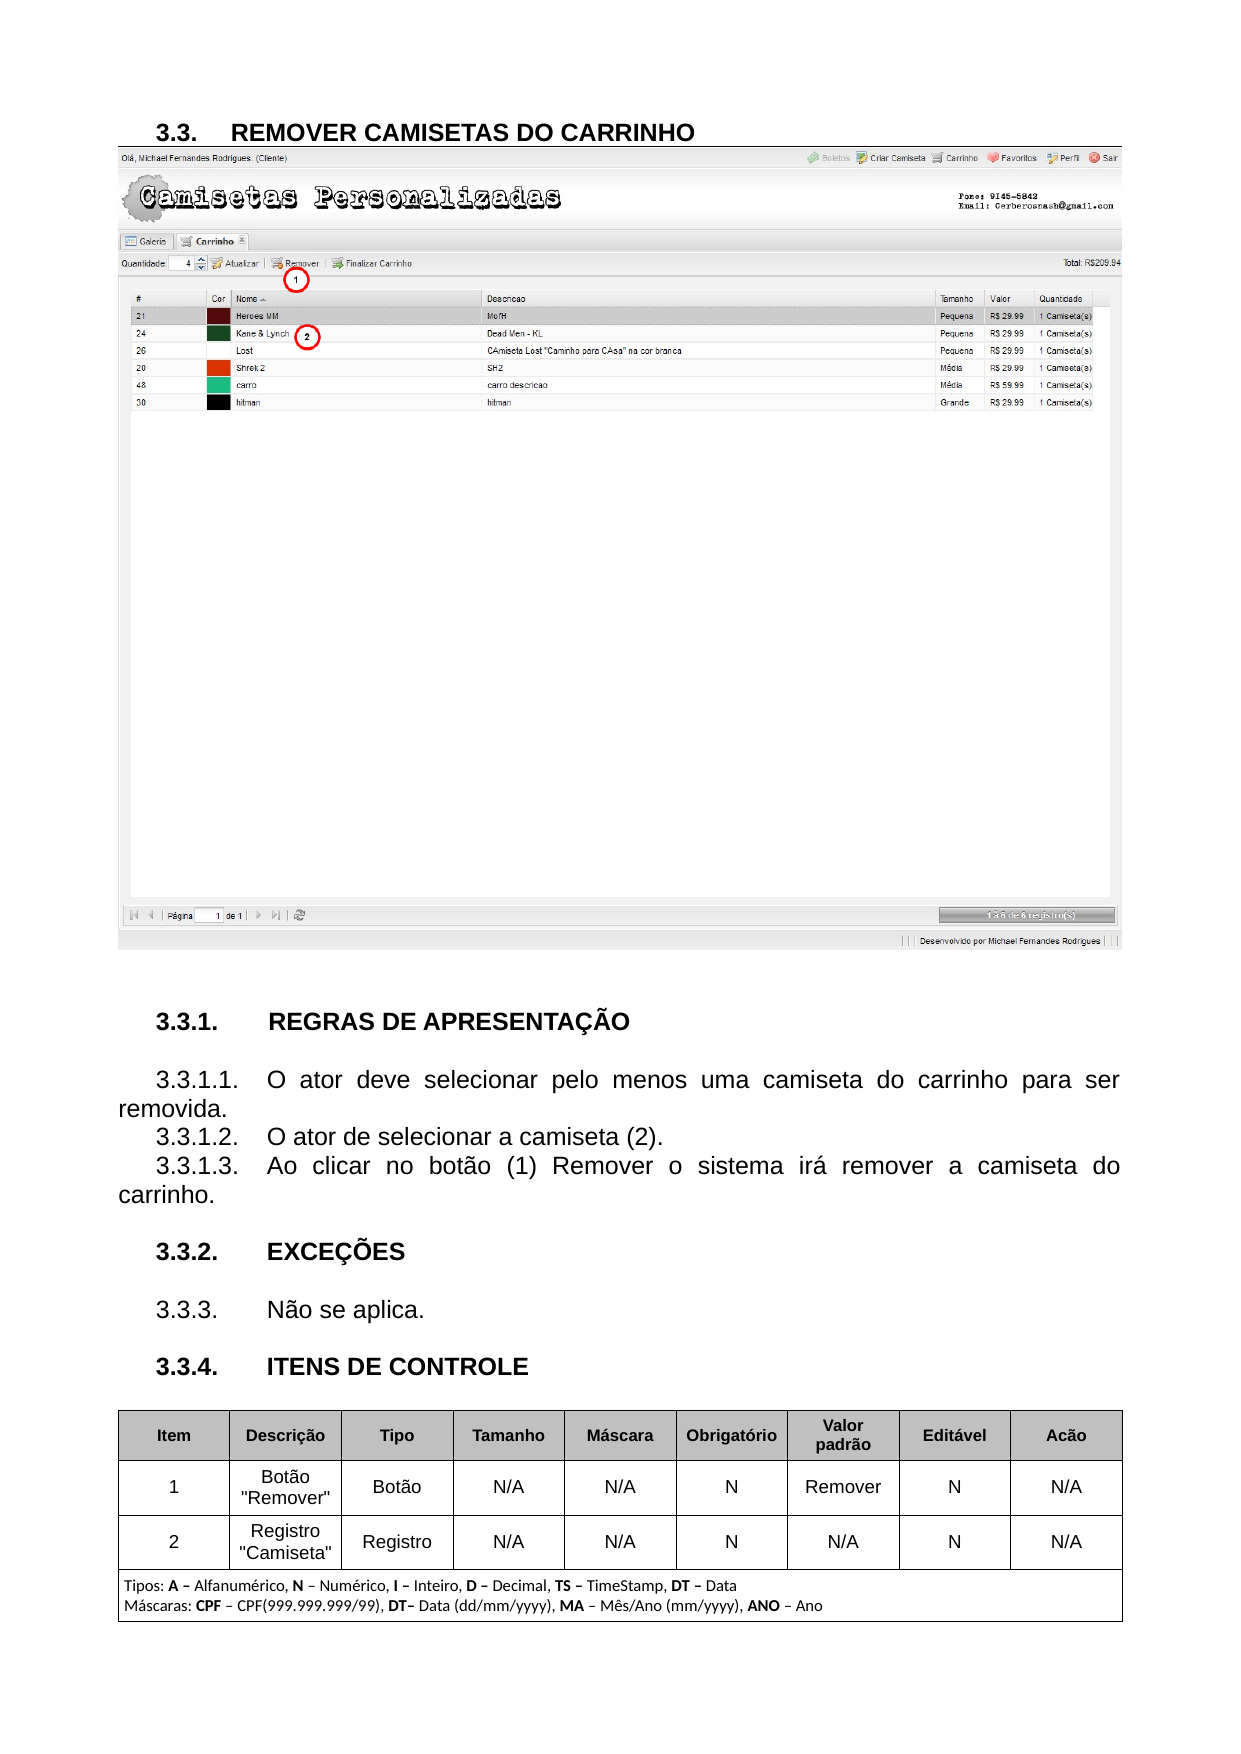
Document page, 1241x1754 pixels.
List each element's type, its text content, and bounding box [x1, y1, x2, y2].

list EXCEÇÕES [118, 1237, 1122, 1266]
picture [118, 146, 1122, 950]
table_header Tipo [342, 1411, 453, 1460]
table_cell Registro [342, 1516, 453, 1569]
table_cell N/A [1011, 1516, 1122, 1569]
table_cell Tipos: A – Alfanumérico, N – Numérico, I – Inteiro, D – Decimal, TS – TimeStamp, DT – Data Máscaras: CPF – CPF(999.999.999/99), DT– Data (dd/mm/yyyy), MA – Mês/Ano (mm/yyyy), ANO – Ano [119, 1570, 1122, 1621]
table_cell N/A [454, 1516, 564, 1569]
table_header Valor padrão [788, 1411, 899, 1460]
list Ao clicar no botão (1) Remover o sistema irá remover a camiseta do carrinho. [118, 1151, 1122, 1209]
list REGRAS DE APRESENTAÇÃO [118, 1007, 1122, 1036]
table_header Tamanho [454, 1411, 564, 1460]
table_header Item [119, 1411, 229, 1460]
table_cell N [900, 1461, 1010, 1514]
table_cell Botão "Remover" [230, 1461, 341, 1514]
list O ator deve selecionar pelo menos uma camiseta do carrinho para ser removida. [118, 1065, 1122, 1122]
table_cell N [677, 1461, 787, 1514]
table_cell Remover [788, 1461, 899, 1514]
table_cell 1 [119, 1461, 229, 1514]
table_cell 2 [119, 1516, 229, 1569]
table_cell N/A [565, 1461, 676, 1514]
list REMOVER CAMISETAS DO CARRINHO [118, 118, 1122, 146]
list O ator de selecionar a camiseta (2). [118, 1122, 1122, 1151]
table_cell N/A [454, 1461, 564, 1514]
table_cell N [900, 1516, 1010, 1569]
table_header Máscara [565, 1411, 676, 1460]
table_cell N/A [565, 1516, 676, 1569]
list ITENS DE CONTROLE [118, 1352, 1122, 1381]
list Não se aplica. [118, 1295, 1122, 1324]
table_cell Registro "Camiseta" [230, 1516, 341, 1569]
table_cell N/A [1011, 1461, 1122, 1514]
table_cell N/A [788, 1516, 899, 1569]
table_cell Botão [342, 1461, 453, 1514]
table_header Editável [900, 1411, 1010, 1460]
table_header Obrigatório [677, 1411, 787, 1460]
table_header Descrição [230, 1411, 341, 1460]
table_cell N [677, 1516, 787, 1569]
table_header Acão [1011, 1411, 1122, 1460]
